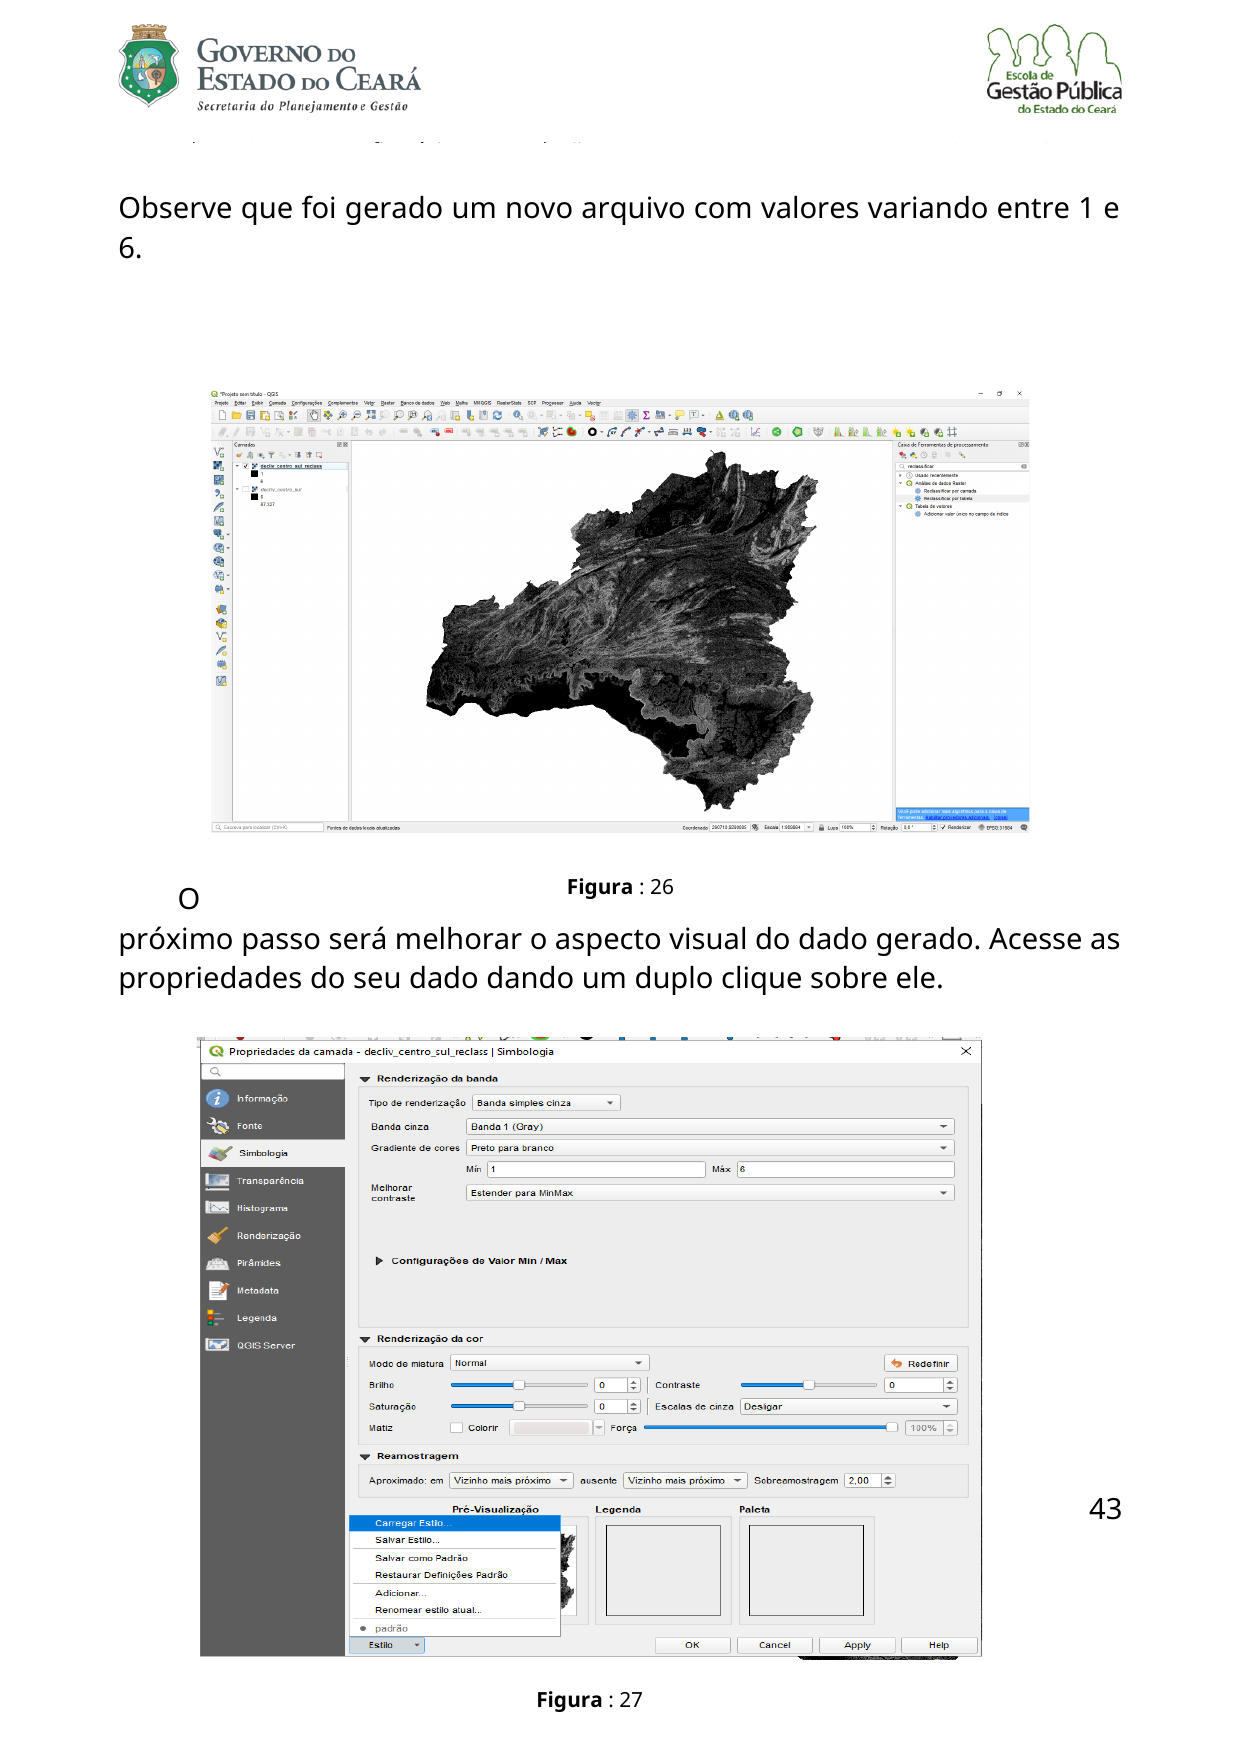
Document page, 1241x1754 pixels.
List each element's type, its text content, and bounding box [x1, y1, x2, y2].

picture [196, 1037, 983, 1660]
text Observe que foi gerado um novo arquivo com valores variando entre 1 e 6. [118, 187, 1122, 267]
text Figura : 27 [197, 1660, 982, 1714]
text O próximo passo será melhorar o aspecto visual do dado gerado. Acesse as propriedades do seu dado dando um duplo clique sobre ele. [118, 878, 1122, 997]
picture [211, 389, 1030, 833]
picture [118, 24, 1122, 113]
text Figura : 26 [211, 833, 1029, 900]
